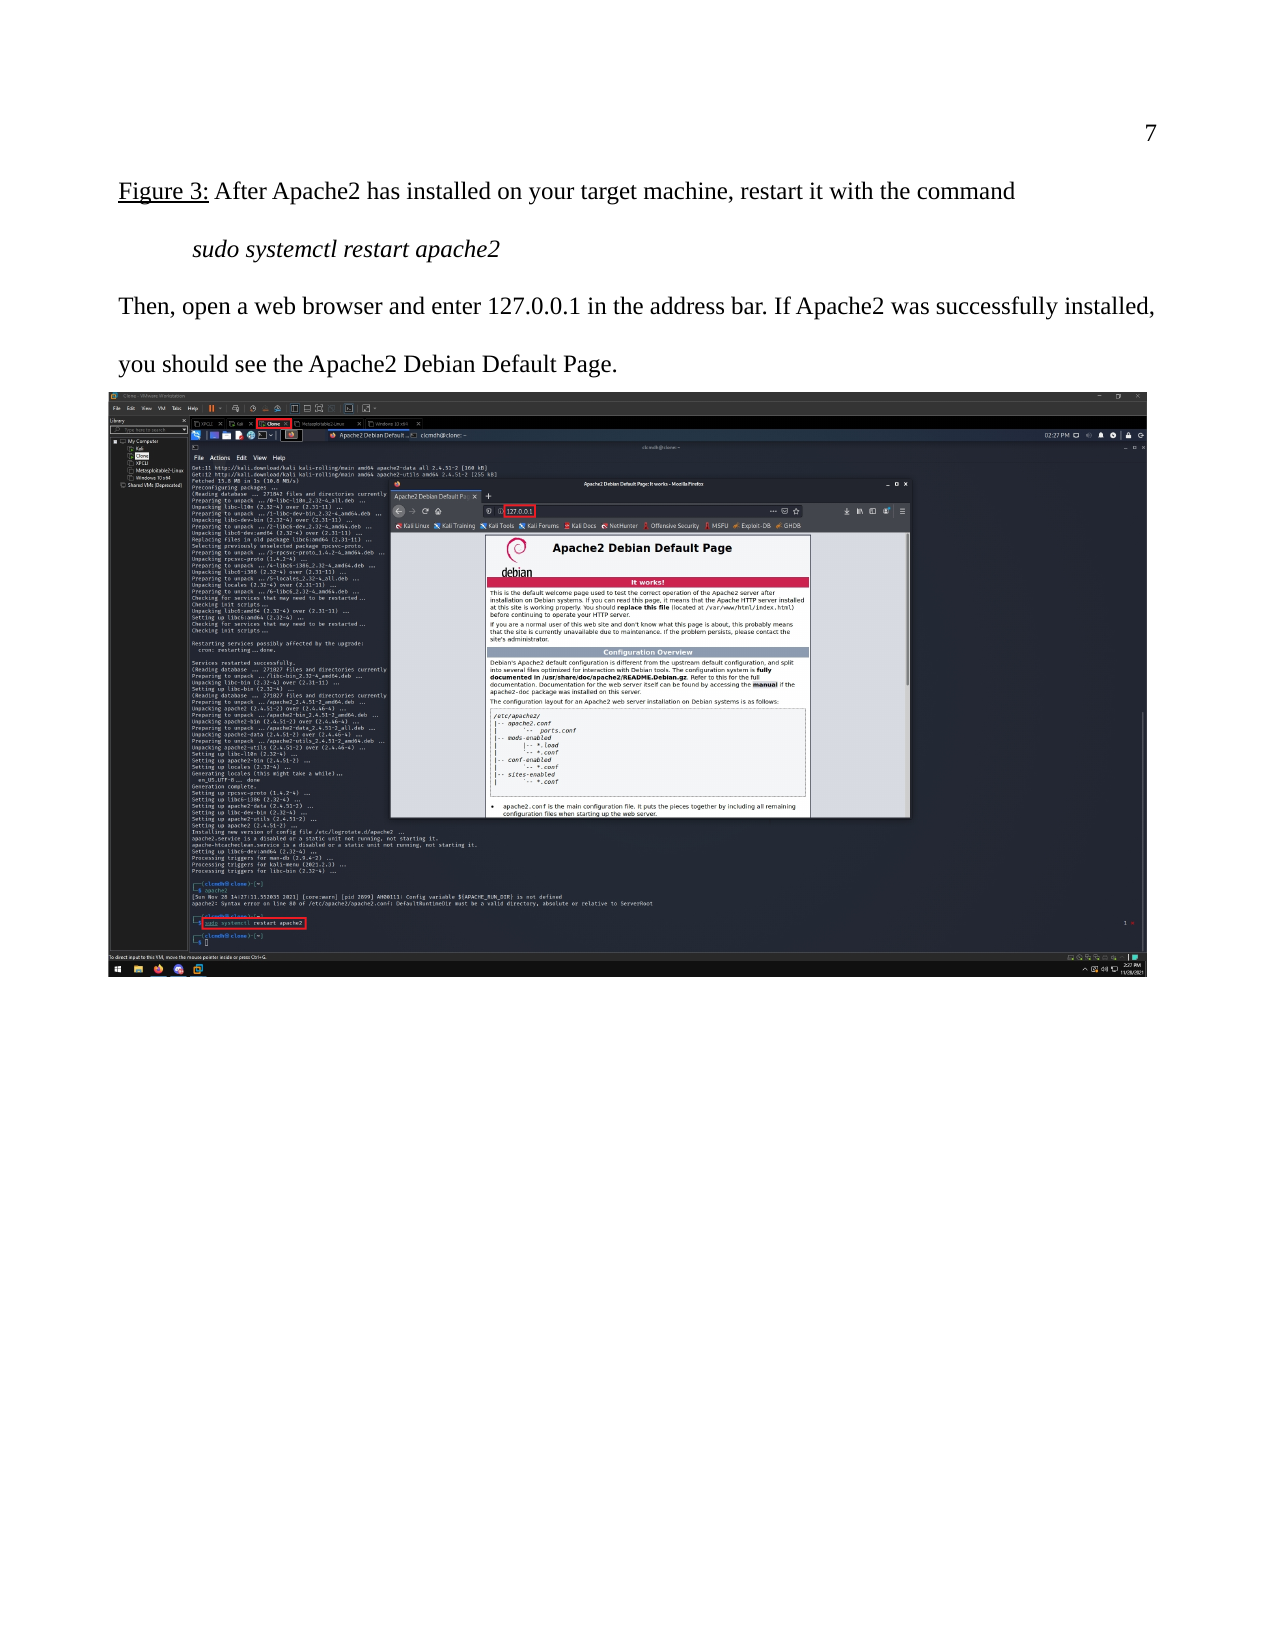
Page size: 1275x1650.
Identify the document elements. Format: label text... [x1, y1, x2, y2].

text sudo systemctl restart apache2 [118, 234, 1157, 263]
picture [108, 392, 1147, 977]
text Then, open a web browser and enter 127.0.0.1 in the address bar. If Apache2 was successfully installed, you should see the Apache2 Debian Default Page. [118, 291, 1157, 378]
text Figure 3: After Apache2 has installed on your target machine, restart it with the command [118, 176, 1157, 205]
